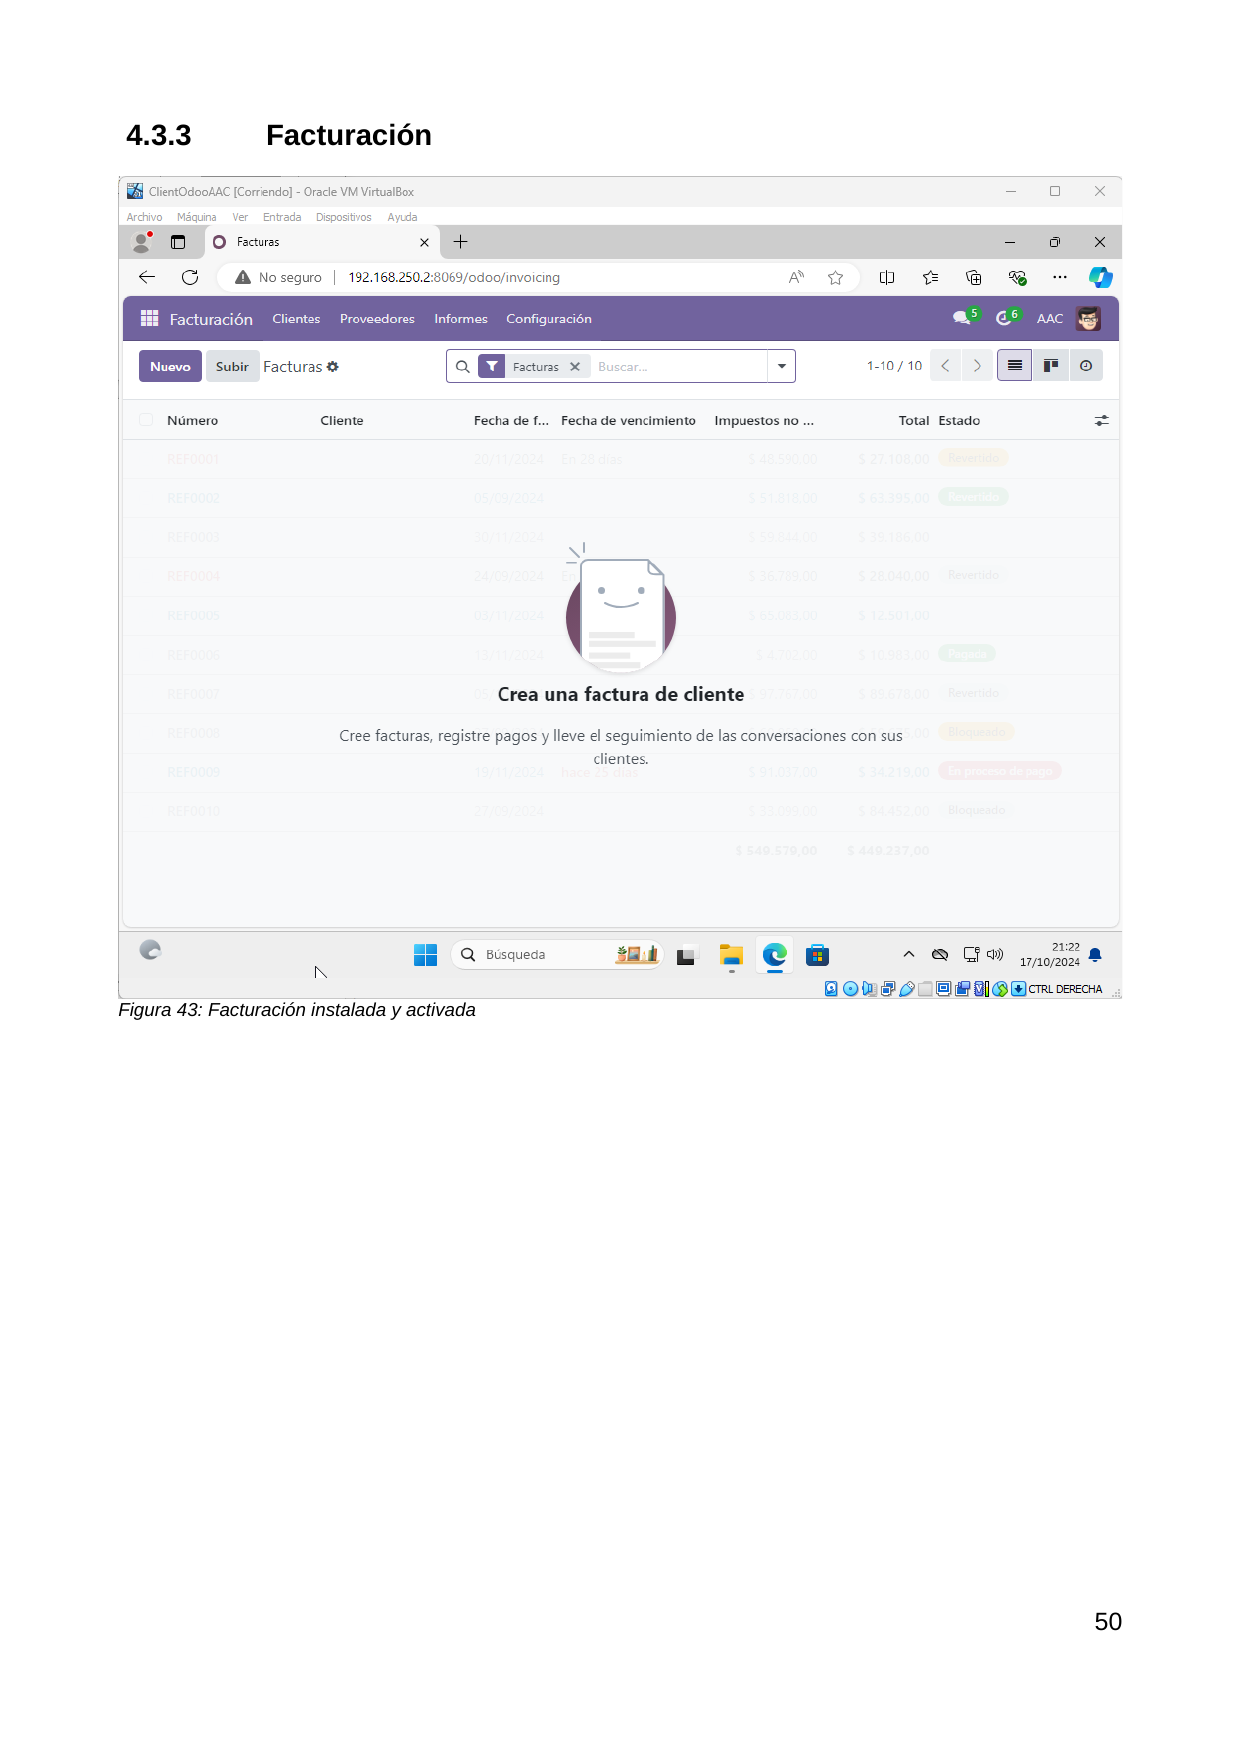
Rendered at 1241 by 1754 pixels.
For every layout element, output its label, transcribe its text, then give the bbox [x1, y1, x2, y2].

picture [118, 176, 1123, 999]
text Figura 43: Facturación instalada y activada [118, 999, 1122, 1020]
subtitle Facturación [118, 118, 1122, 152]
